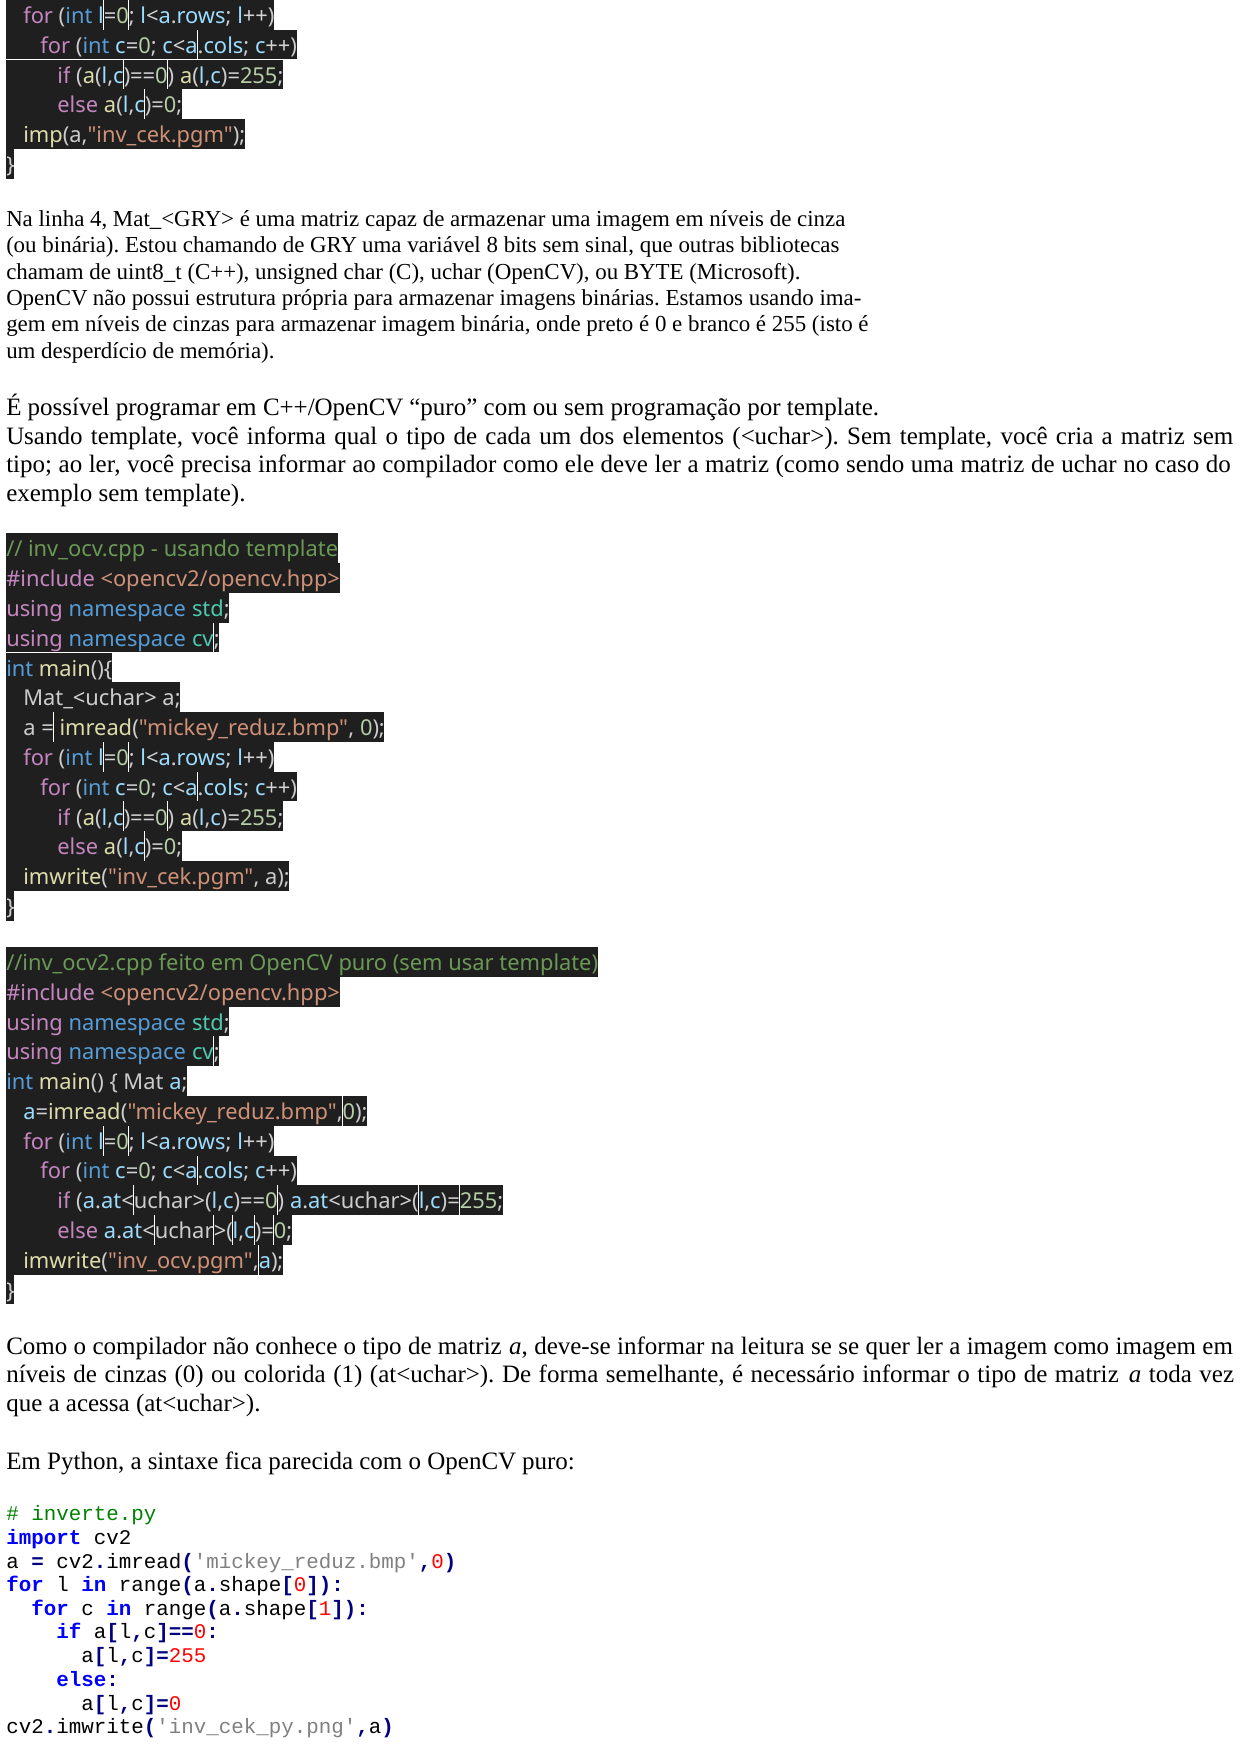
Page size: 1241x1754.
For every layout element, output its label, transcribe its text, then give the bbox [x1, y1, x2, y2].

text (ou binária). Estou chamando de GRY uma variável 8 bits sem sinal, que outras bibliotecas [6, 231, 1234, 258]
text else a(l,c)=0; [6, 831, 1234, 861]
text for (int c=0; c<a.cols; c++) [6, 1156, 1234, 1185]
text } [6, 1275, 1234, 1304]
text Em Python, a sintaxe fica parecida com o OpenCV puro: [6, 1446, 1234, 1474]
text É possível programar em C++/OpenCV “puro” com ou sem programação por template. [6, 392, 1234, 421]
text #include <opencv2/opencv.hpp> [6, 977, 1234, 1007]
text Como o compilador não conhece o tipo de matriz a, deve-se informar na leitura se se quer ler a imagem como imagem em níveis de cinzas (0) ou colorida (1) (at<uchar>). De forma semelhante, é necessário informar o tipo de matriz a toda vez que a acessa (at<uchar>). [6, 1331, 1234, 1417]
text } [6, 149, 1234, 179]
text int main() { Mat a; [6, 1066, 1234, 1096]
text if (a(l,c)==0) a(l,c)=255; [6, 801, 1234, 831]
text using namespace cv; [6, 1036, 1234, 1066]
text else a(l,c)=0; [6, 89, 1234, 119]
text for (int l=0; l<a.rows; l++) [6, 742, 1234, 772]
text if a[l,c]==0: [6, 1622, 1234, 1645]
text imwrite("inv_ocv.pgm",a); [6, 1245, 1234, 1275]
text a[l,c]=255 [6, 1645, 1234, 1669]
text int main(){ [6, 652, 1234, 682]
text for (int l=0; l<a.rows; l++) [6, 0, 1234, 30]
text Na linha 4, Mat_<GRY> é uma matriz capaz de armazenar uma imagem em níveis de cinza [6, 205, 1234, 231]
text chamam de uint8_t (C++), unsigned char (C), uchar (OpenCV), ou BYTE (Microsoft). [6, 258, 1234, 284]
text a[l,c]=0 [6, 1692, 1234, 1716]
text using namespace std; [6, 1007, 1234, 1036]
text using namespace std; [6, 593, 1234, 623]
text #include <opencv2/opencv.hpp> [6, 563, 1234, 593]
text um desperdício de memória). [6, 337, 1234, 363]
text //inv_ocv2.cpp feito em OpenCV puro (sem usar template) [6, 947, 1234, 977]
text a = imread("mickey_reduz.bmp", 0); [6, 712, 1234, 742]
text using namespace cv; [6, 623, 1234, 652]
text for l in range(a.shape[0]): [6, 1574, 1234, 1598]
text cv2.imwrite('inv_cek_py.png',a) [6, 1716, 1234, 1740]
text } [6, 891, 1234, 921]
text Mat_<uchar> a; [6, 682, 1234, 712]
text for (int c=0; c<a.cols; c++) [6, 30, 1234, 59]
text for (int l=0; l<a.rows; l++) [6, 1126, 1234, 1156]
text Usando template, você informa qual o tipo de cada um dos elementos (<uchar>). Sem template, você cria a matriz sem tipo; ao ler, você precisa informar ao compilador como ele deve ler a matriz (como sendo uma matriz de uchar no caso do exemplo sem template). [6, 421, 1234, 507]
text for (int c=0; c<a.cols; c++) [6, 772, 1234, 801]
text imp(a,"inv_cek.pgm"); [6, 119, 1234, 149]
text OpenCV não possui estrutura própria para armazenar imagens binárias. Estamos usando ima- [6, 284, 1234, 311]
text import cv2 [6, 1527, 1234, 1551]
text for c in range(a.shape[1]): [6, 1598, 1234, 1622]
text if (a(l,c)==0) a(l,c)=255; [6, 59, 1234, 89]
text // inv_ocv.cpp - usando template [6, 533, 1234, 563]
text else a.at<uchar>(l,c)=0; [6, 1215, 1234, 1245]
text a = cv2.imread('mickey_reduz.bmp',0) [6, 1551, 1234, 1574]
text a=imread("mickey_reduz.bmp",0); [6, 1096, 1234, 1126]
text gem em níveis de cinzas para armazenar imagem binária, onde preto é 0 e branco é 255 (isto é [6, 311, 1234, 337]
text if (a.at<uchar>(l,c)==0) a.at<uchar>(l,c)=255; [6, 1185, 1234, 1215]
text imwrite("inv_cek.pgm", a); [6, 861, 1234, 891]
text # inverte.py [6, 1503, 1234, 1527]
text else: [6, 1669, 1234, 1692]
